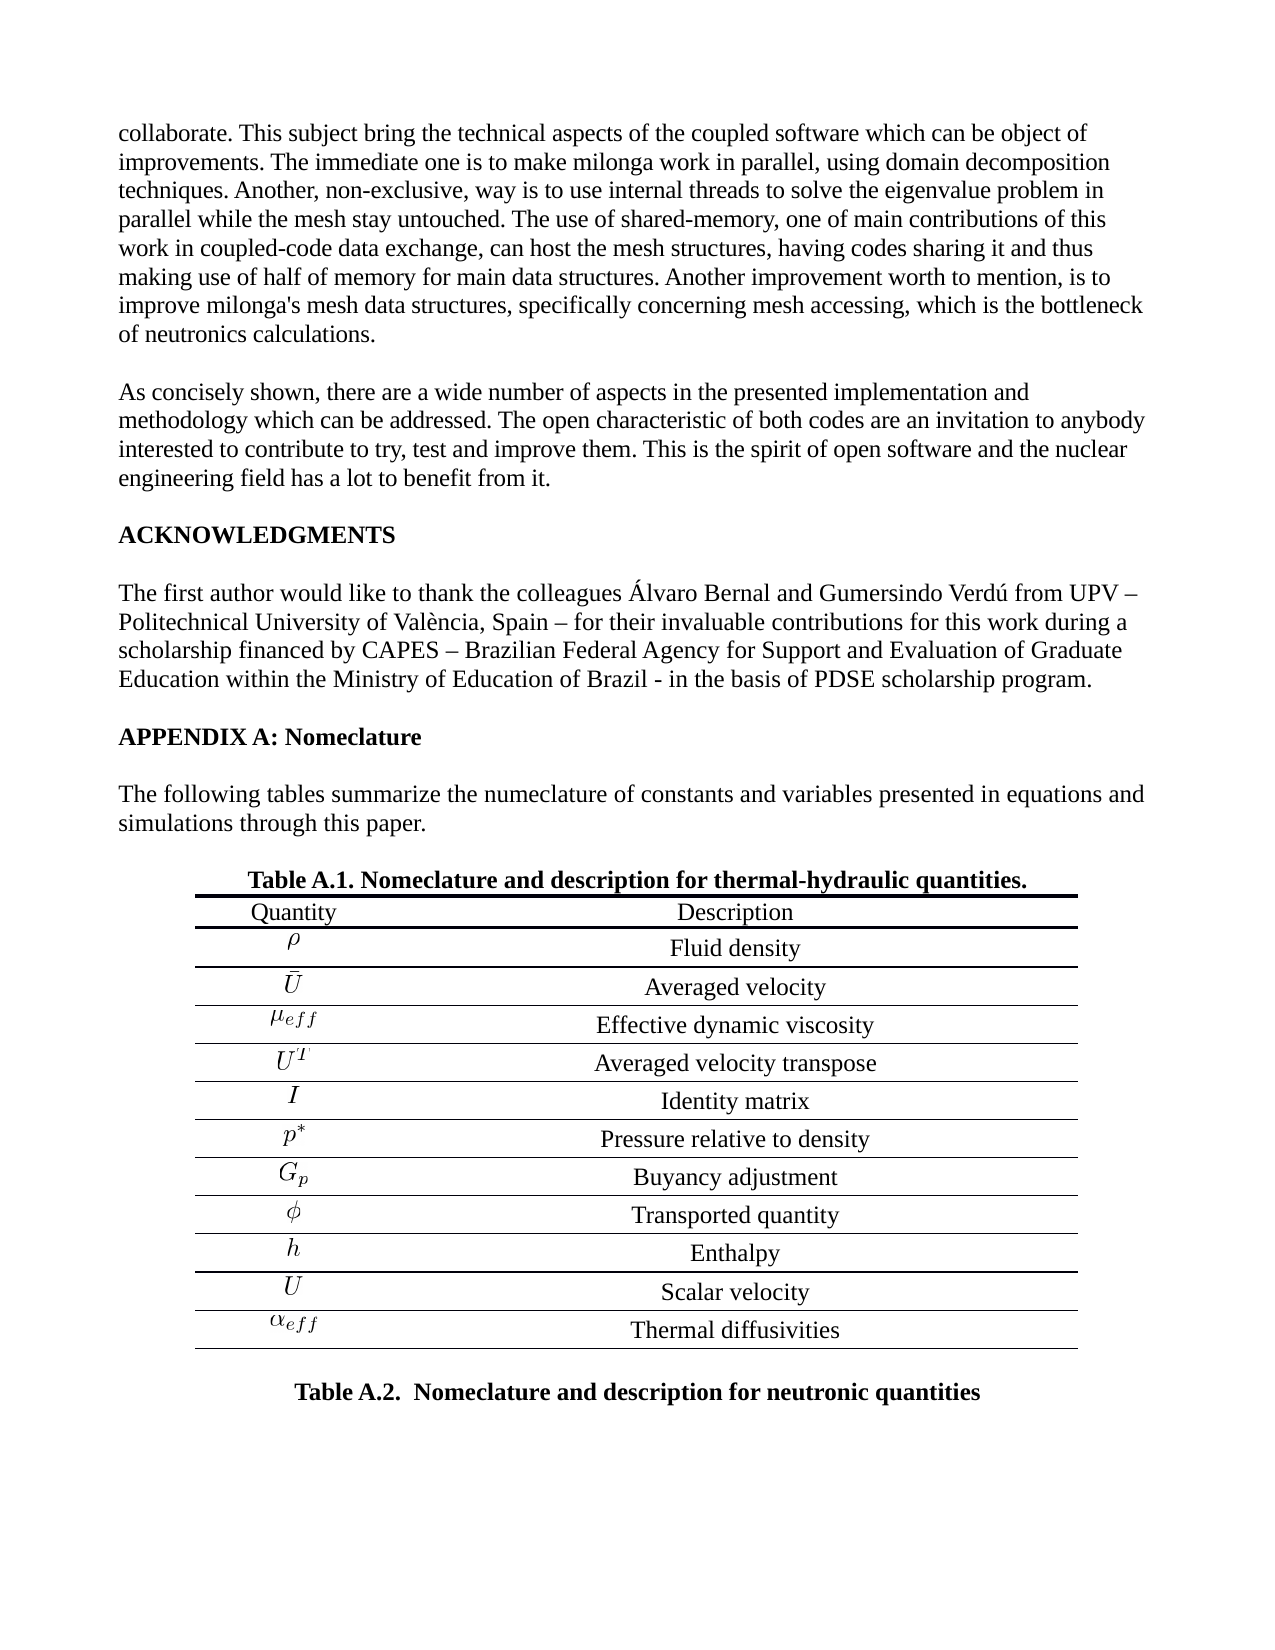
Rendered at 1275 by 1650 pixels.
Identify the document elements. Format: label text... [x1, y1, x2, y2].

table_cell Buyancy adjustment [392, 1158, 1078, 1195]
table_cell [195, 929, 392, 966]
text ACKNOWLEDGMENTS [118, 521, 1157, 549]
table_cell [195, 1234, 392, 1271]
table_cell Transported quantity [392, 1196, 1078, 1233]
picture [287, 1238, 300, 1256]
text APPENDIX A: Nomeclature [118, 722, 1157, 751]
picture [270, 1315, 318, 1333]
table_cell [195, 1311, 392, 1348]
text Table A.1. Nomeclature and description for thermal-hydraulic quantities. [118, 866, 1157, 894]
picture [282, 1124, 305, 1146]
table_cell Scalar velocity [392, 1273, 1078, 1309]
picture [277, 1048, 310, 1070]
table_cell Identity matrix [392, 1082, 1078, 1119]
table_cell [195, 1006, 392, 1043]
text The first author would like to thank the colleagues Álvaro Bernal and Gumersindo Verdú from UPV – Politechnical University of València, Spain – for their invaluable contributions for this work during a scholarship financed by CAPES – Brazilian Federal Agency for Support and Evaluation of Graduate Education within the Ministry of Education of Brazil - in the basis of PDSE scholarship program. [118, 578, 1157, 693]
table_cell Averaged velocity transpose [392, 1044, 1078, 1081]
table_header Description [392, 898, 1078, 926]
picture [287, 1200, 301, 1223]
table_cell [195, 1196, 392, 1233]
text The following tables summarize the numeclature of constants and variables presented in equations and simulations through this paper. [118, 779, 1157, 837]
picture [270, 1010, 317, 1028]
table_header Quantity [195, 898, 392, 926]
table_cell Enthalpy [392, 1234, 1078, 1271]
table_cell [195, 968, 392, 1004]
table_cell [195, 1273, 392, 1309]
table_cell Thermal diffusivities [392, 1311, 1078, 1348]
table_cell Effective dynamic viscosity [392, 1006, 1078, 1043]
table_cell Fluid density [392, 929, 1078, 966]
table_cell Averaged velocity [392, 968, 1078, 1004]
text As concisely shown, there are a wide number of aspects in the presented implementation and methodology which can be addressed. The open characteristic of both codes are an invitation to anybody interested to contribute to try, test and improve them. This is the spirit of open software and the nuclear engineering field has a lot to benefit from it. [118, 377, 1157, 492]
picture [287, 1086, 300, 1103]
picture [285, 971, 303, 993]
table_cell [195, 1082, 392, 1119]
table_cell [195, 1158, 392, 1195]
table_cell [195, 1120, 392, 1157]
picture [280, 1162, 308, 1187]
table_cell [195, 1044, 392, 1081]
picture [287, 933, 300, 950]
picture [285, 1276, 303, 1295]
text collaborate. This subject bring the technical aspects of the coupled software which can be object of improvements. The immediate one is to make milonga work in parallel, using domain decomposition techniques. Another, non-exclusive, way is to use internal threads to solve the eigenvalue problem in parallel while the mesh stay untouched. The use of shared-memory, one of main contributions of this work in coupled-code data exchange, can host the mesh structures, having codes sharing it and thus making use of half of memory for main data structures. Another improvement worth to mention, is to improve milonga's mesh data structures, specifically concerning mesh accessing, which is the bottleneck of neutronics calculations. [118, 118, 1157, 348]
table_cell Pressure relative to density [392, 1120, 1078, 1157]
text Table A.2. Nomeclature and description for neutronic quantities [118, 1377, 1157, 1406]
